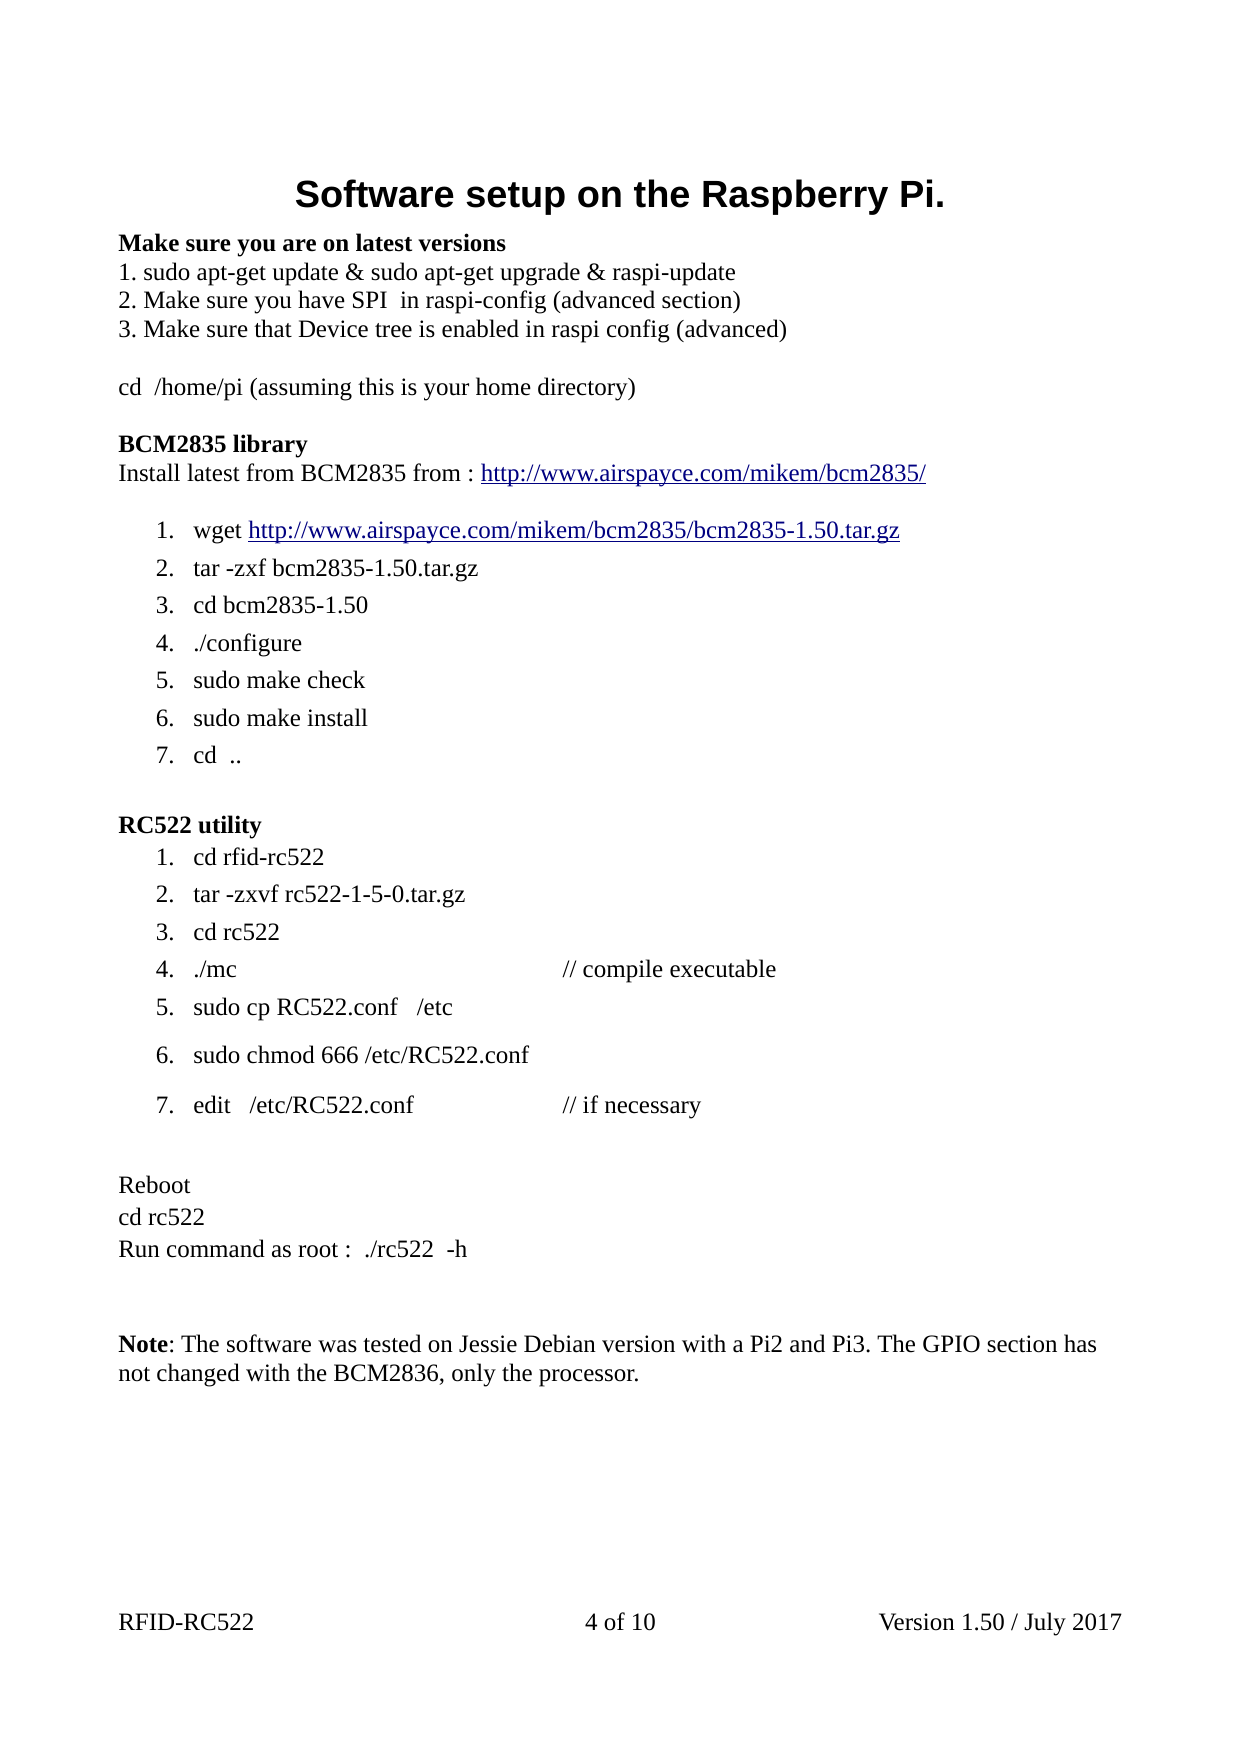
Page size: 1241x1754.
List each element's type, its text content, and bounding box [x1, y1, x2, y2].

list cd bcm2835-1.50 [156, 591, 1122, 619]
list ./configure [156, 628, 1122, 657]
list cd .. [156, 741, 1122, 769]
list sudo make check [156, 666, 1122, 694]
list edit /etc/RC522.conf // if necessary [156, 1090, 1122, 1118]
text Note: The software was tested on Jessie Debian version with a Pi2 and Pi3. The GPIO section has not changed with the BCM2836, only the processor. [118, 1329, 1122, 1387]
text Make sure you are on latest versions [118, 228, 1122, 257]
subtitle Software setup on the Raspberry Pi. [118, 172, 1122, 216]
list tar -zxvf rc522-1-5-0.tar.gz [156, 879, 1122, 908]
text 1. sudo apt-get update & sudo apt-get upgrade & raspi-update 2. Make sure you have SPI in raspi-config (advanced section) 3. Make sure that Device tree is enabled in raspi config (advanced) [118, 257, 1122, 343]
text Run command as root : ./rc522 -h [118, 1234, 1122, 1263]
text BCM2835 library Install latest from BCM2835 from : http://www.airspayce.com/mikem/bcm2835/ [118, 429, 1122, 516]
list cd rc522 [156, 917, 1122, 945]
list sudo chmod 666 /etc/RC522.conf [156, 1041, 1122, 1069]
list sudo cp RC522.conf /etc [156, 992, 1122, 1020]
list sudo make install [156, 703, 1122, 732]
text RC522 utility [118, 810, 1122, 838]
list wget http://www.airspayce.com/mikem/bcm2835/bcm2835-1.50.tar.gz [156, 516, 1122, 544]
text cd /home/pi (assuming this is your home directory) [118, 372, 1122, 401]
text cd rc522 [118, 1202, 1122, 1231]
list ./mc // compile executable [156, 954, 1122, 983]
list tar -zxf bcm2835-1.50.tar.gz [156, 553, 1122, 582]
text Reboot [118, 1171, 1122, 1199]
list cd rfid-rc522 [156, 842, 1122, 870]
